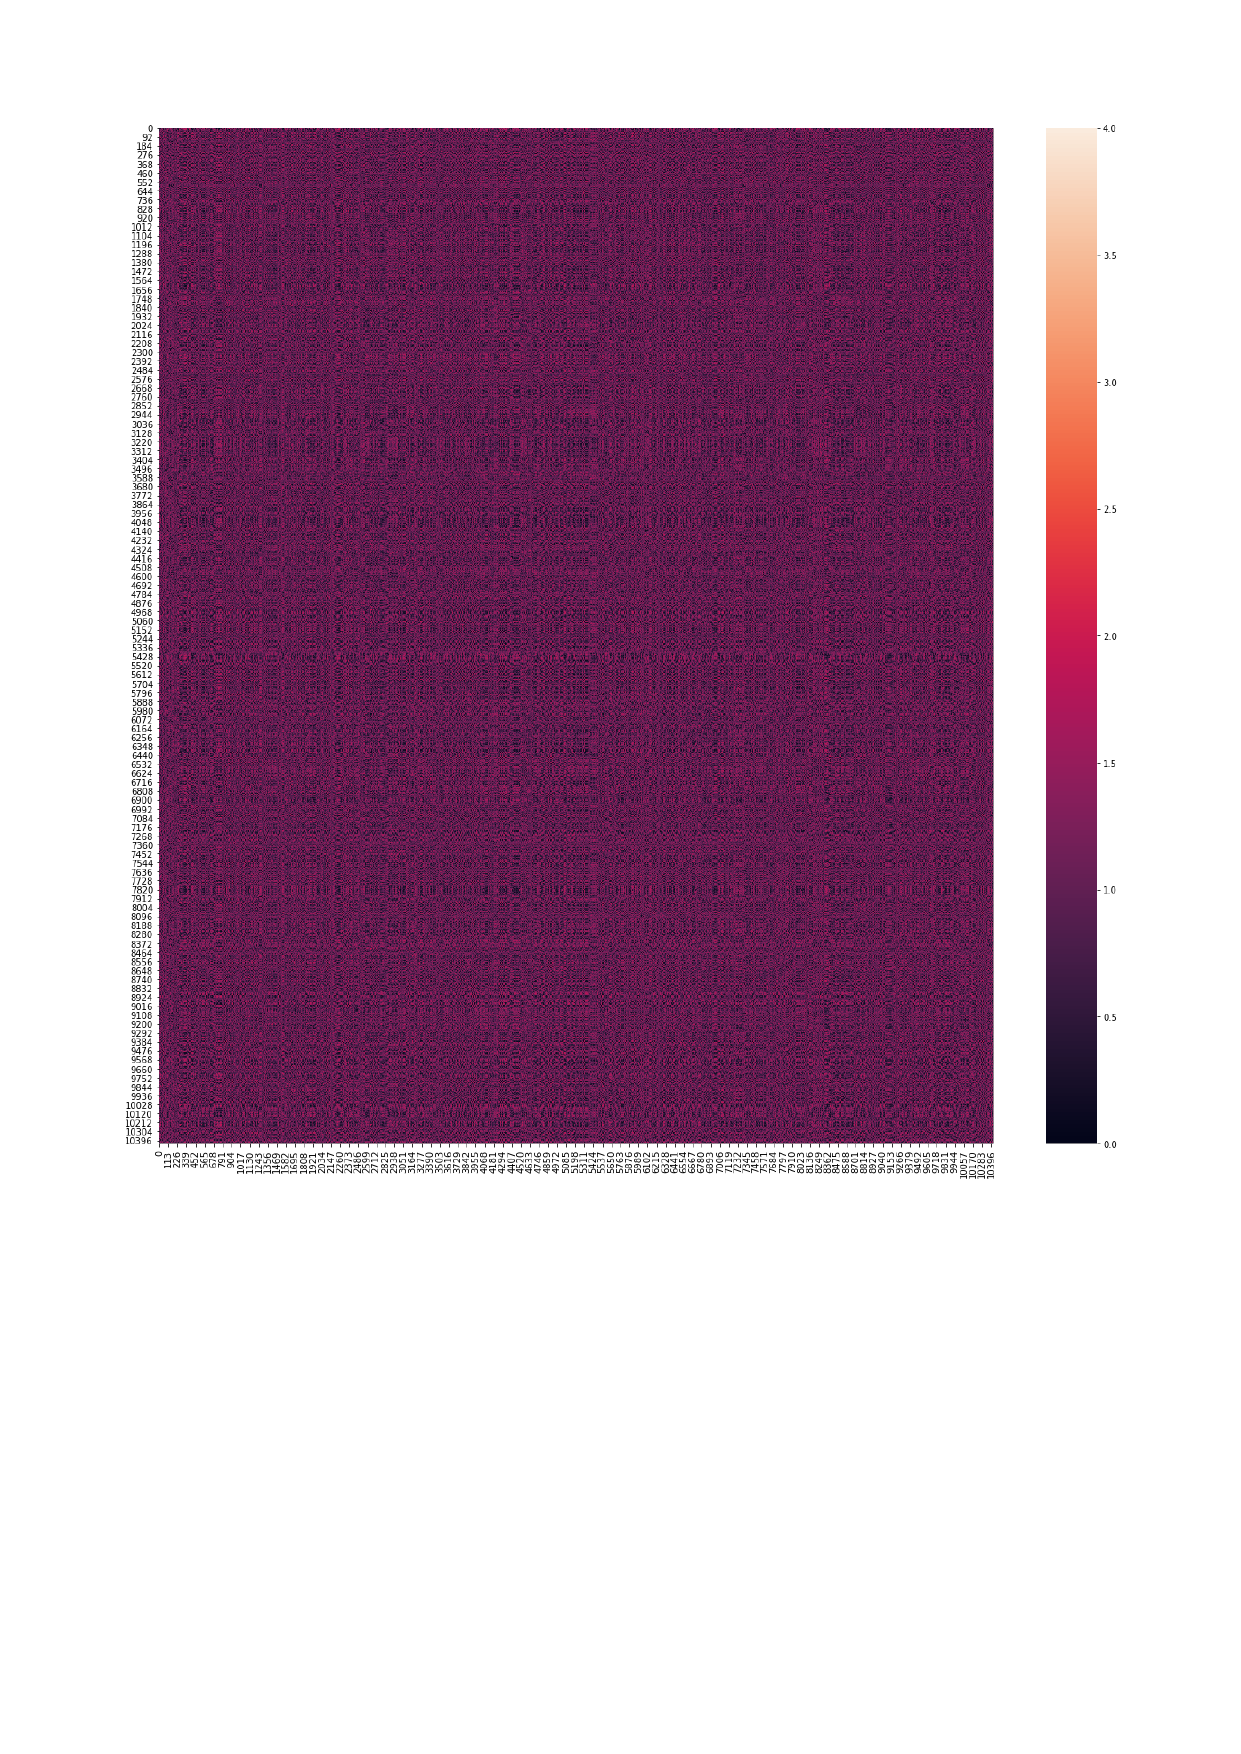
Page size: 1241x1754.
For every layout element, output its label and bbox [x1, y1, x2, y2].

picture [118, 118, 1123, 1184]
